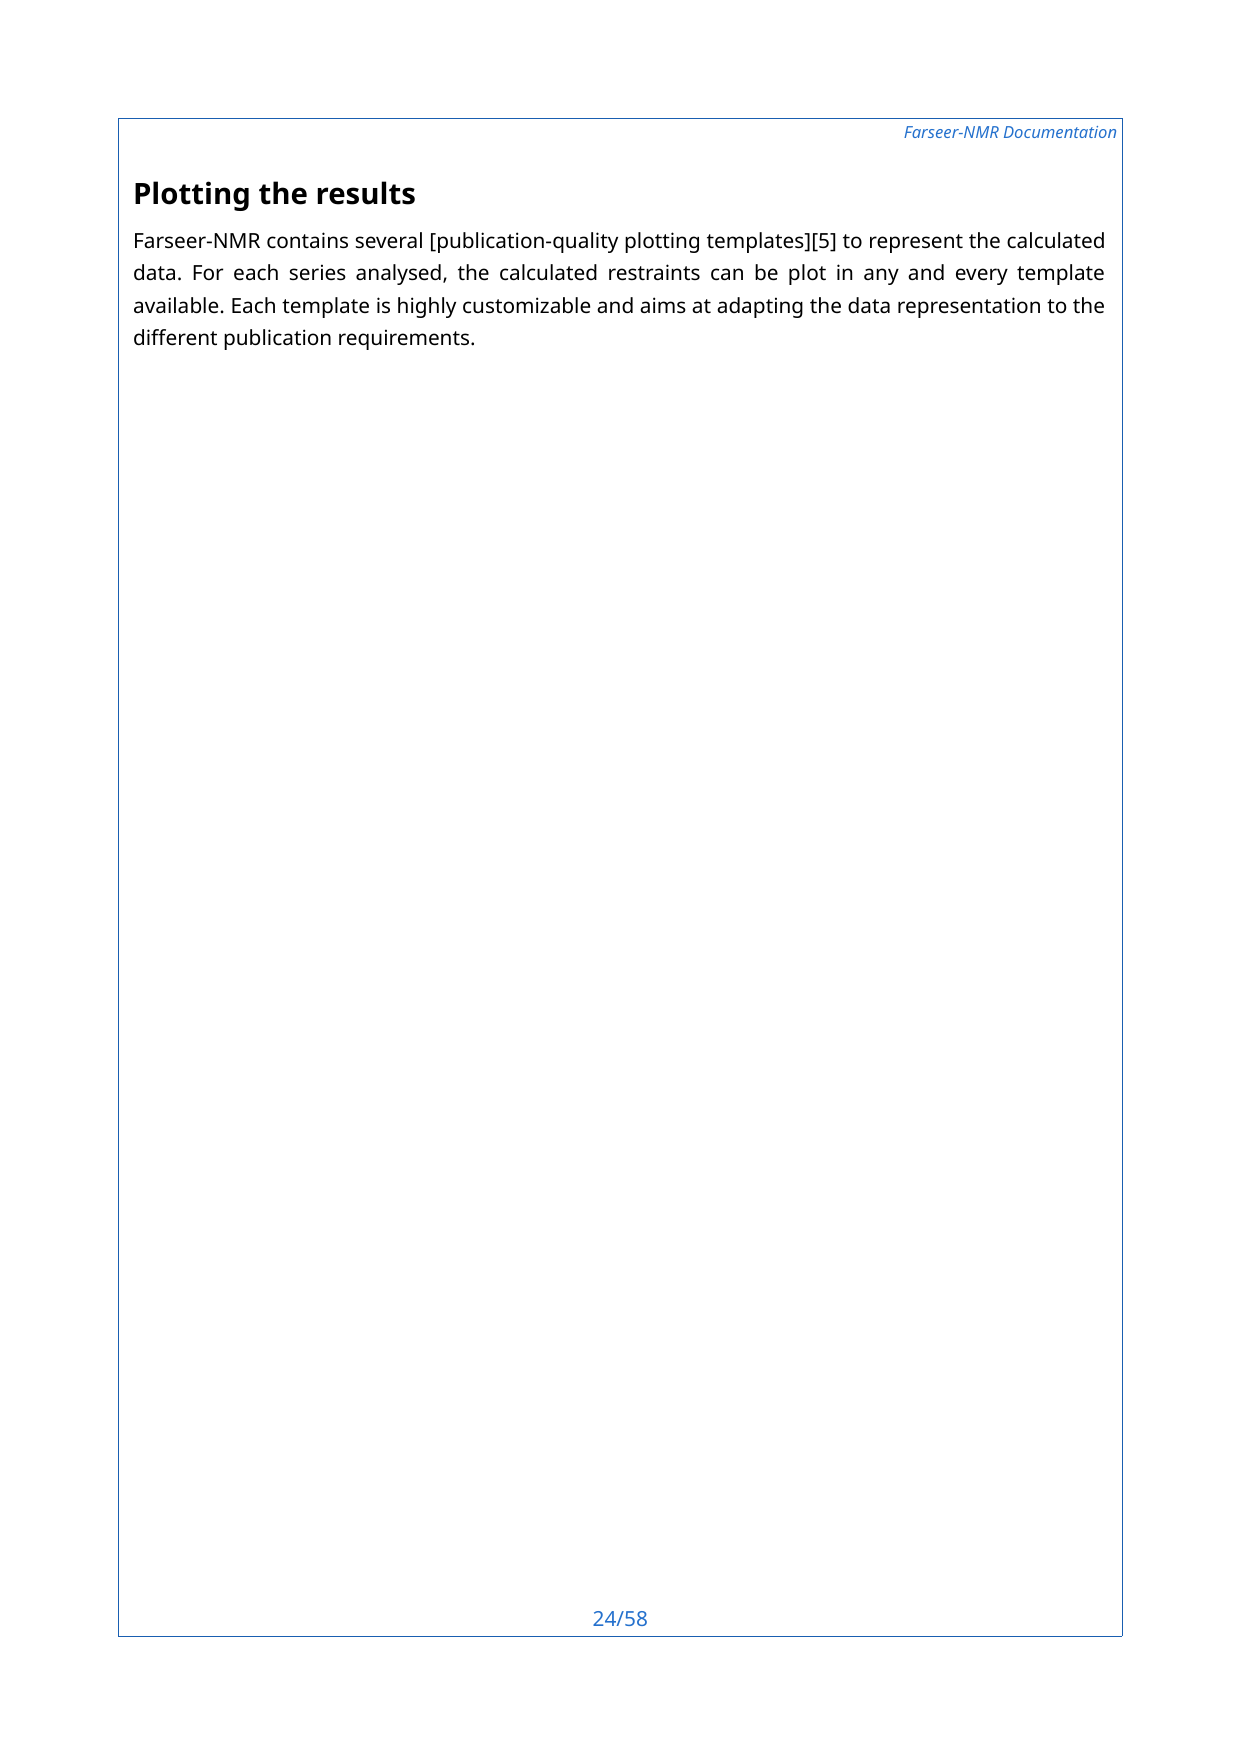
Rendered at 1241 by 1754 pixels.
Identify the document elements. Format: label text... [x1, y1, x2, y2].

text Farseer-NMR contains several [publication-quality plotting templates][5] to represent the calculated data. For each series analysed, the calculated restraints can be plot in any and every template available. Each template is highly customizable and aims at adapting the data representation to the different publication requirements. [133, 226, 1107, 352]
subtitle Plotting the results [133, 173, 1119, 213]
